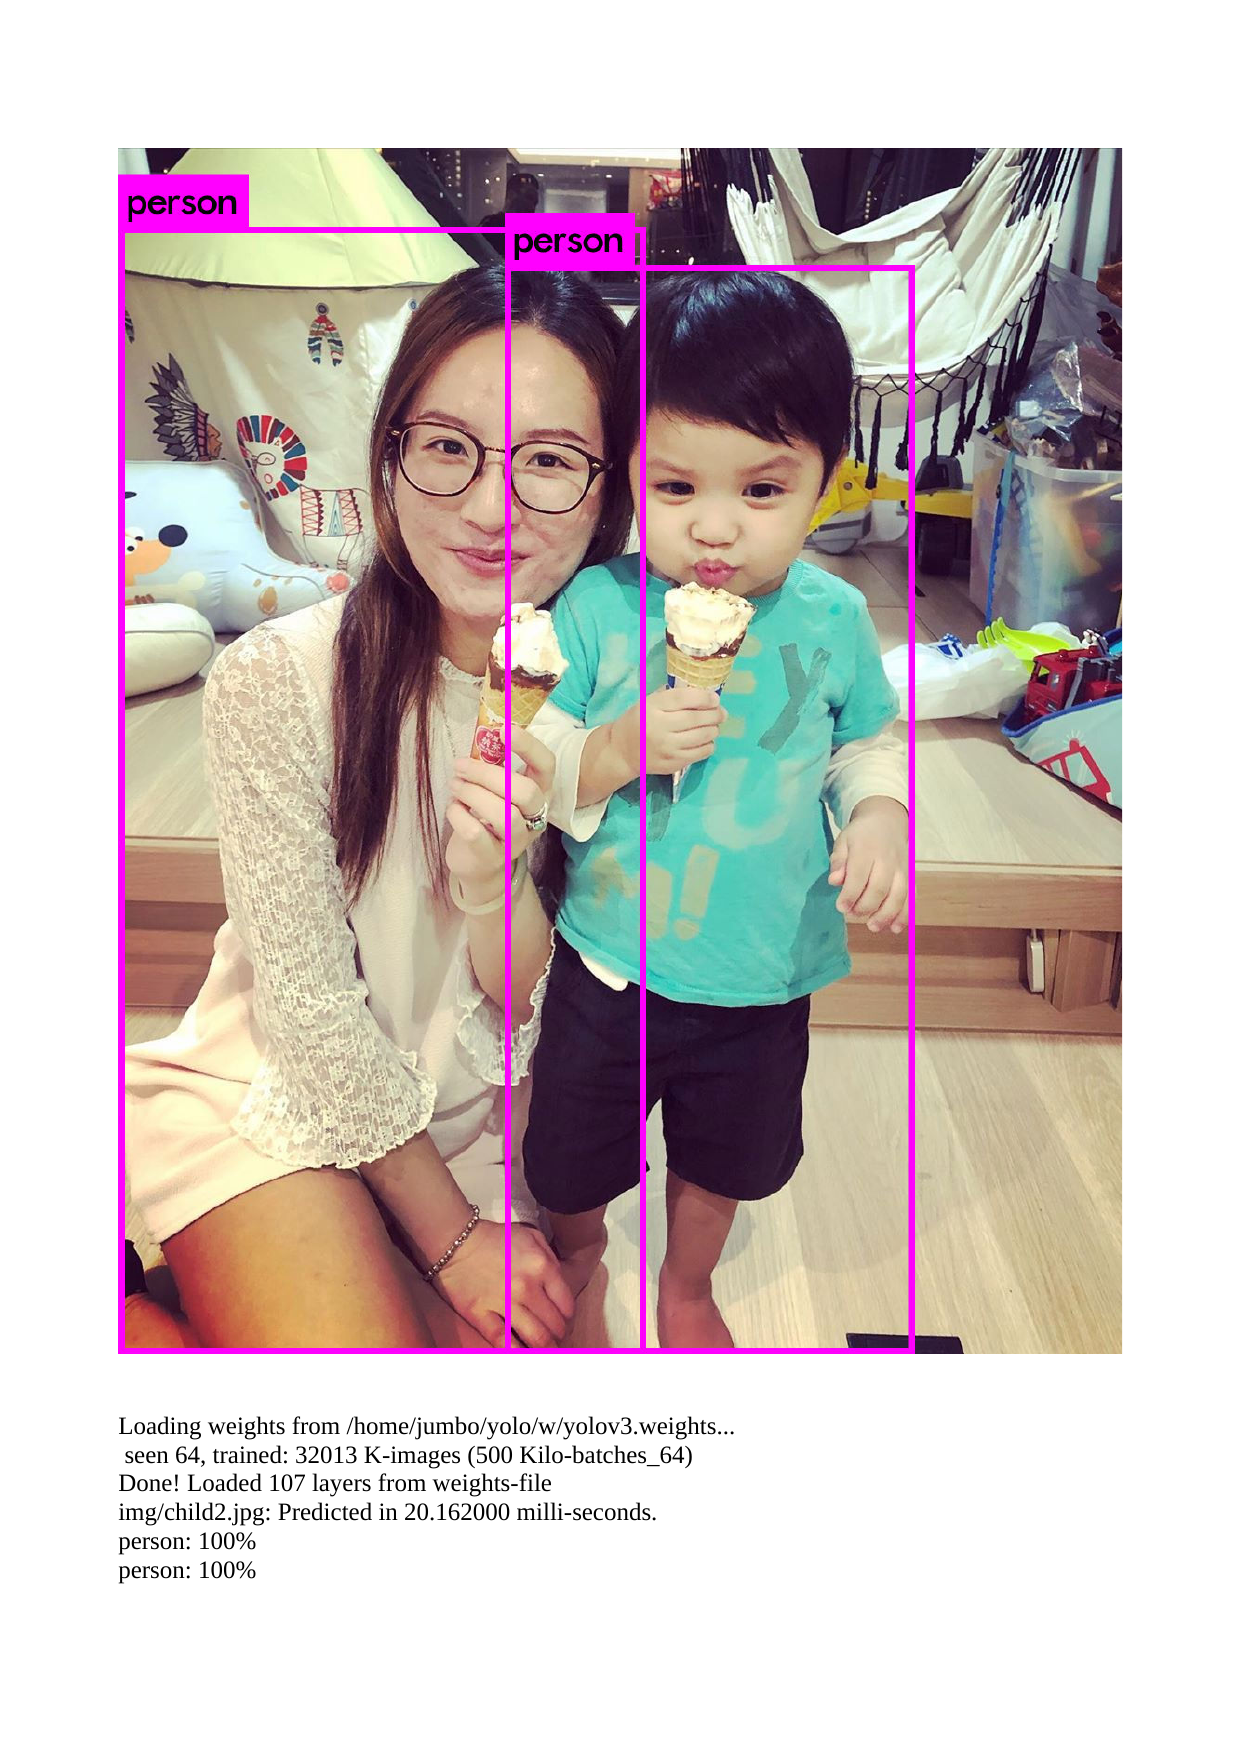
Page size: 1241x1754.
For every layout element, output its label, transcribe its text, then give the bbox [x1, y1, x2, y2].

text person: 100% [118, 1526, 1122, 1555]
text seen 64, trained: 32013 K-images (500 Kilo-batches_64) [118, 1440, 1122, 1468]
text img/child2.jpg: Predicted in 20.162000 milli-seconds. [118, 1497, 1122, 1526]
picture [118, 148, 1123, 1354]
text person: 100% [118, 1555, 1122, 1583]
text Loading weights from /home/jumbo/yolo/w/yolov3.weights... [118, 1411, 1122, 1440]
text Done! Loaded 107 layers from weights-file [118, 1468, 1122, 1497]
